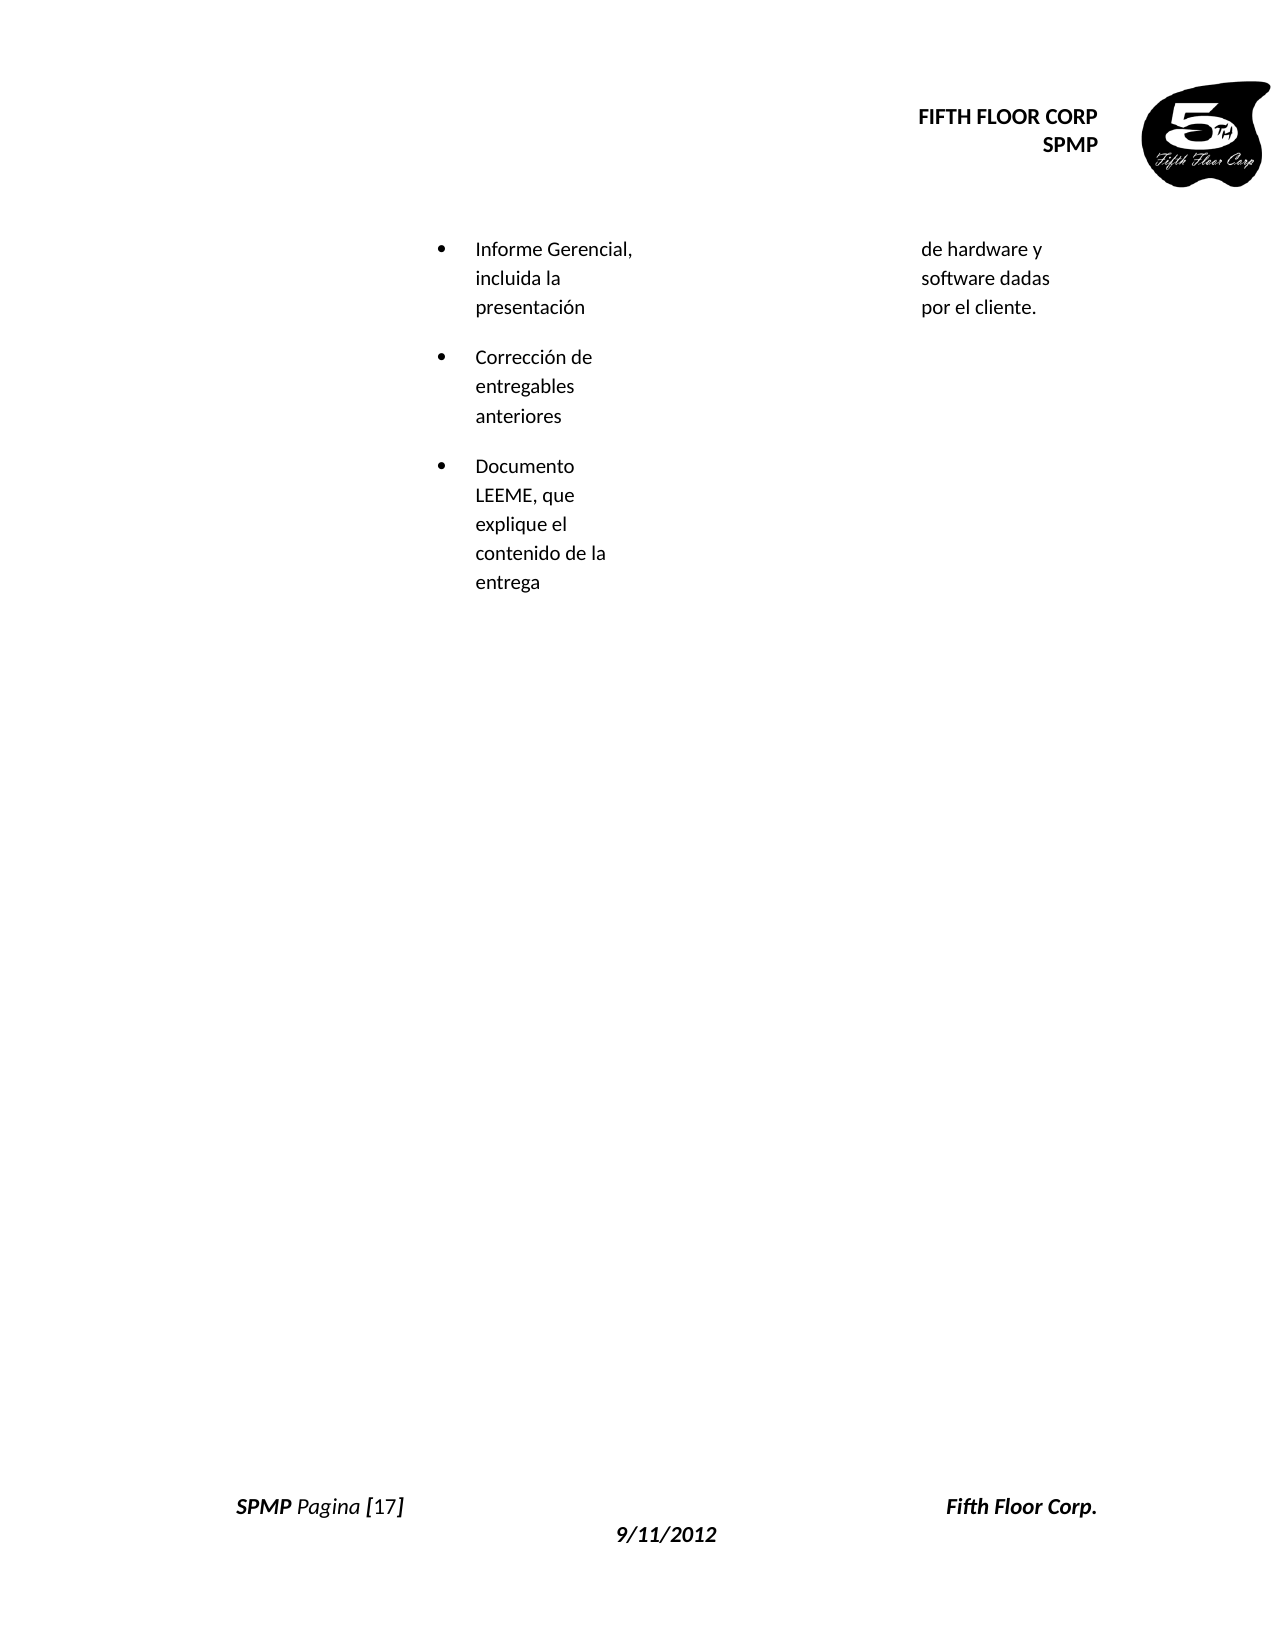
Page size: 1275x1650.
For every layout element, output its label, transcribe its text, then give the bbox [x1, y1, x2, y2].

table_cell [788, 236, 910, 616]
table_cell [644, 236, 788, 616]
table_cell [266, 236, 389, 616]
table_cell Prototipo funcional final Plan de Pruebas Manuales Plan de pruebas Resultados de las pruebas Informe Gerencial, incluida la presentación Corrección de entregables anteriores Documento LEEME, que explique el contenido de la entrega [389, 236, 644, 616]
picture [1135, 73, 1275, 196]
table_cell de hardware y software dadas por el cliente. [910, 236, 1068, 616]
